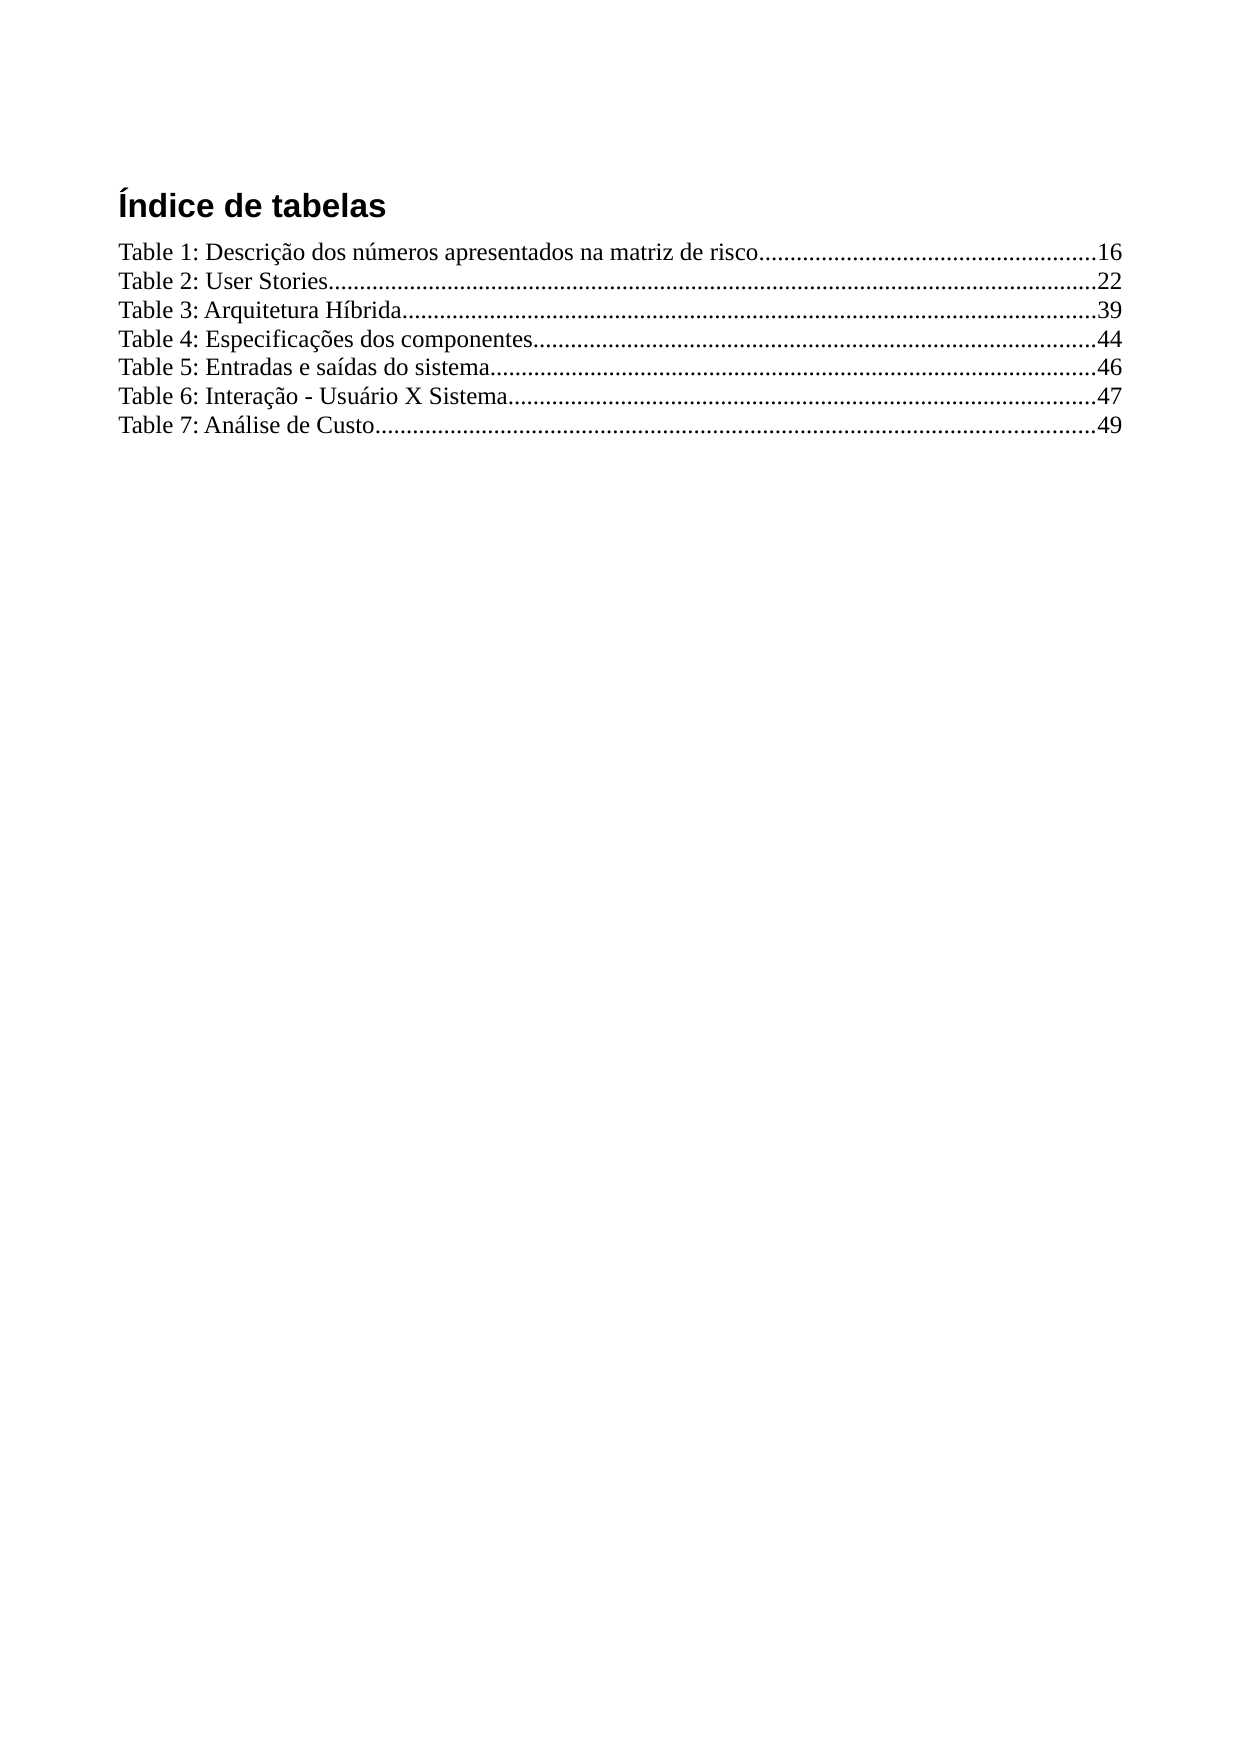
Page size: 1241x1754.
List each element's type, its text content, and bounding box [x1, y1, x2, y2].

text Table 1: Descrição dos números apresentados na matriz de risco 16 [118, 237, 1122, 266]
text Table 7: Análise de Custo 49 [118, 410, 1122, 439]
text Table 2: User Stories 22 [118, 266, 1122, 295]
text Table 3: Arquitetura Híbrida 39 [118, 295, 1122, 324]
text Table 5: Entradas e saídas do sistema 46 [118, 352, 1122, 381]
subtitle Índice de tabelas [118, 186, 1122, 225]
text Table 4: Especificações dos componentes 44 [118, 324, 1122, 352]
text Table 6: Interação - Usuário X Sistema 47 [118, 381, 1122, 410]
